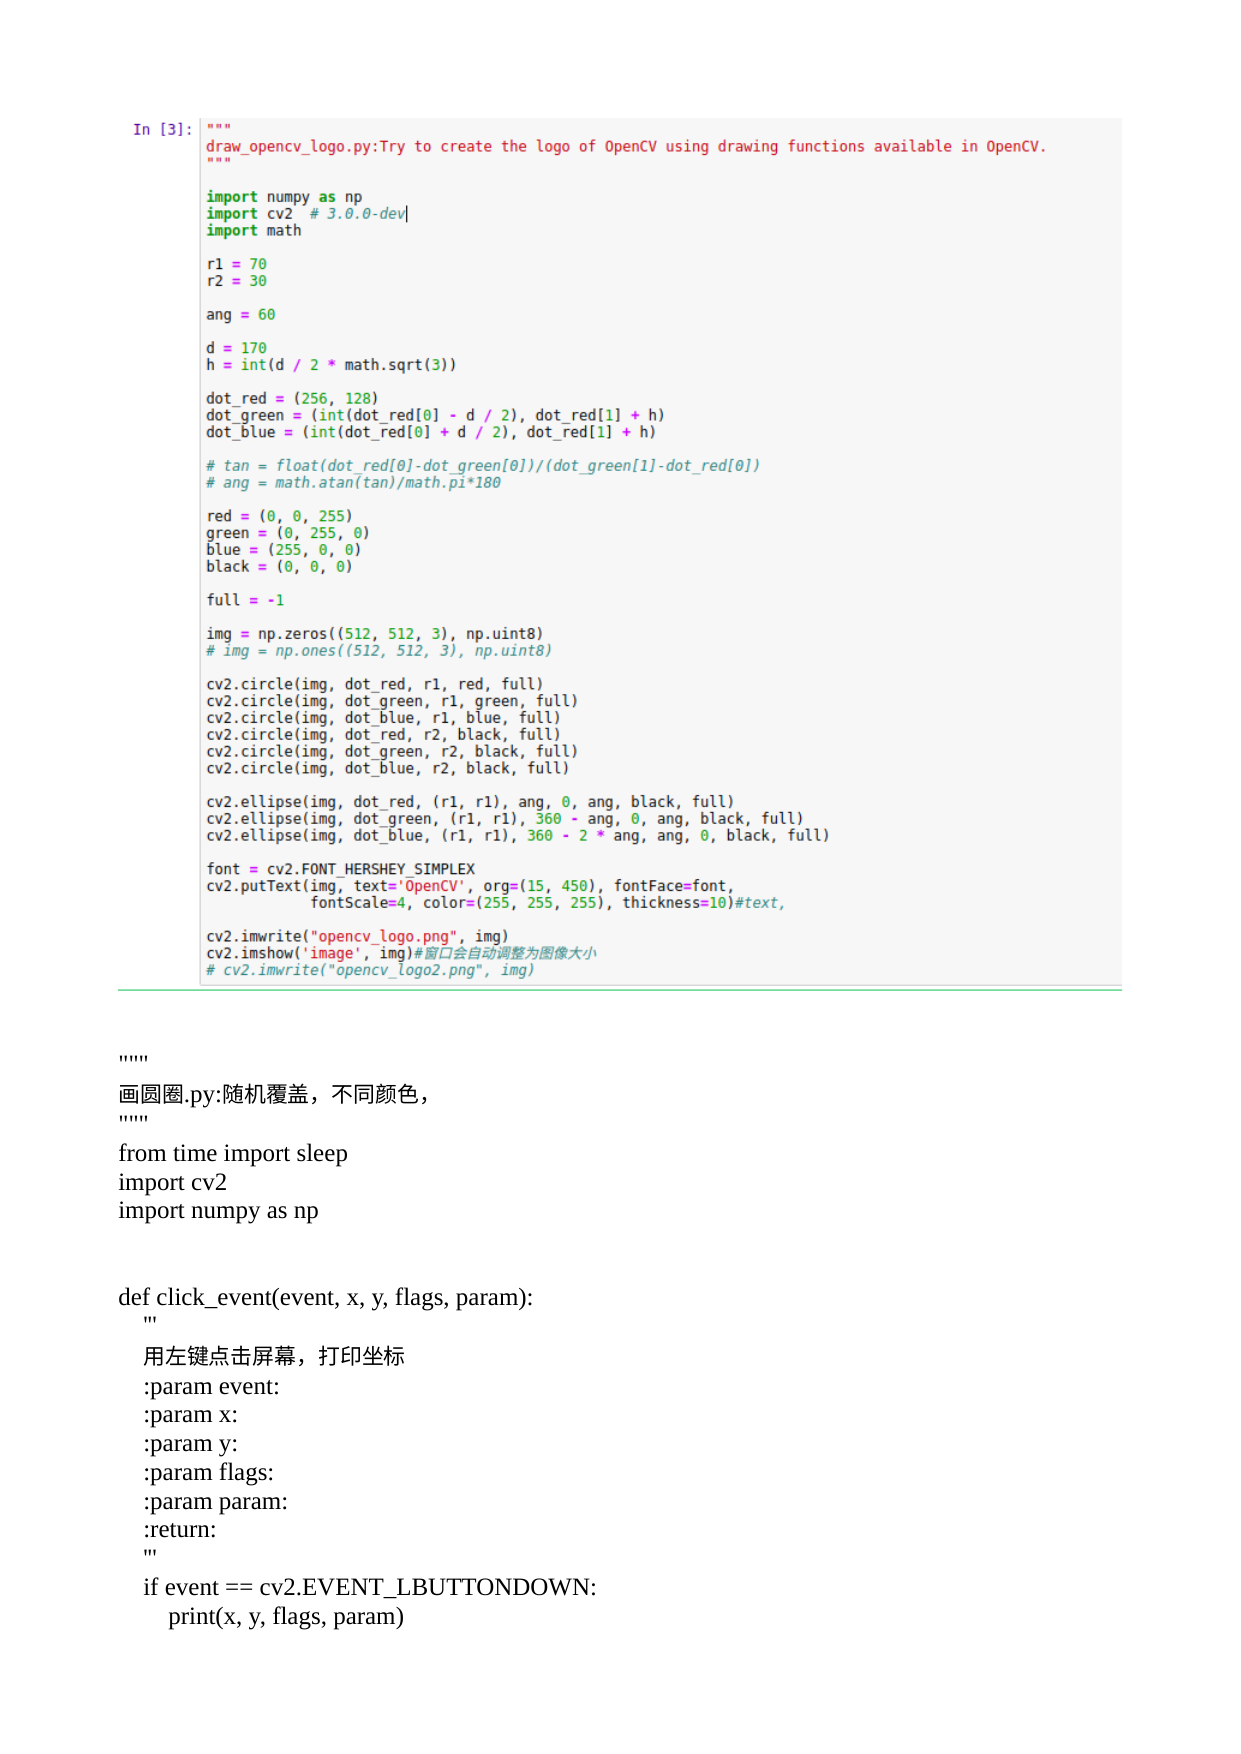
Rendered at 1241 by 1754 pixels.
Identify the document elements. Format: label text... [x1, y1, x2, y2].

text print(x, y, flags, param) [118, 1601, 1122, 1629]
picture [118, 118, 1123, 992]
text :param x: [118, 1399, 1122, 1428]
text import cv2 [118, 1167, 1122, 1195]
text 用左键点击屏幕，打印坐标 [118, 1339, 1122, 1371]
text :return: [118, 1514, 1122, 1543]
text import numpy as np [118, 1195, 1122, 1224]
text """ [118, 1049, 1122, 1077]
text ''' [118, 1310, 1122, 1339]
text if event == cv2.EVENT_LBUTTONDOWN: [118, 1572, 1122, 1601]
text :param event: [118, 1371, 1122, 1399]
text from time import sleep [118, 1138, 1122, 1167]
text :param y: [118, 1428, 1122, 1457]
text def click_event(event, x, y, flags, param): [118, 1282, 1122, 1310]
text :param param: [118, 1486, 1122, 1514]
text """ [118, 1109, 1122, 1138]
text ''' [118, 1543, 1122, 1572]
text 画圆圈.py:随机覆盖，不同颜色， [118, 1077, 1122, 1109]
text :param flags: [118, 1457, 1122, 1486]
